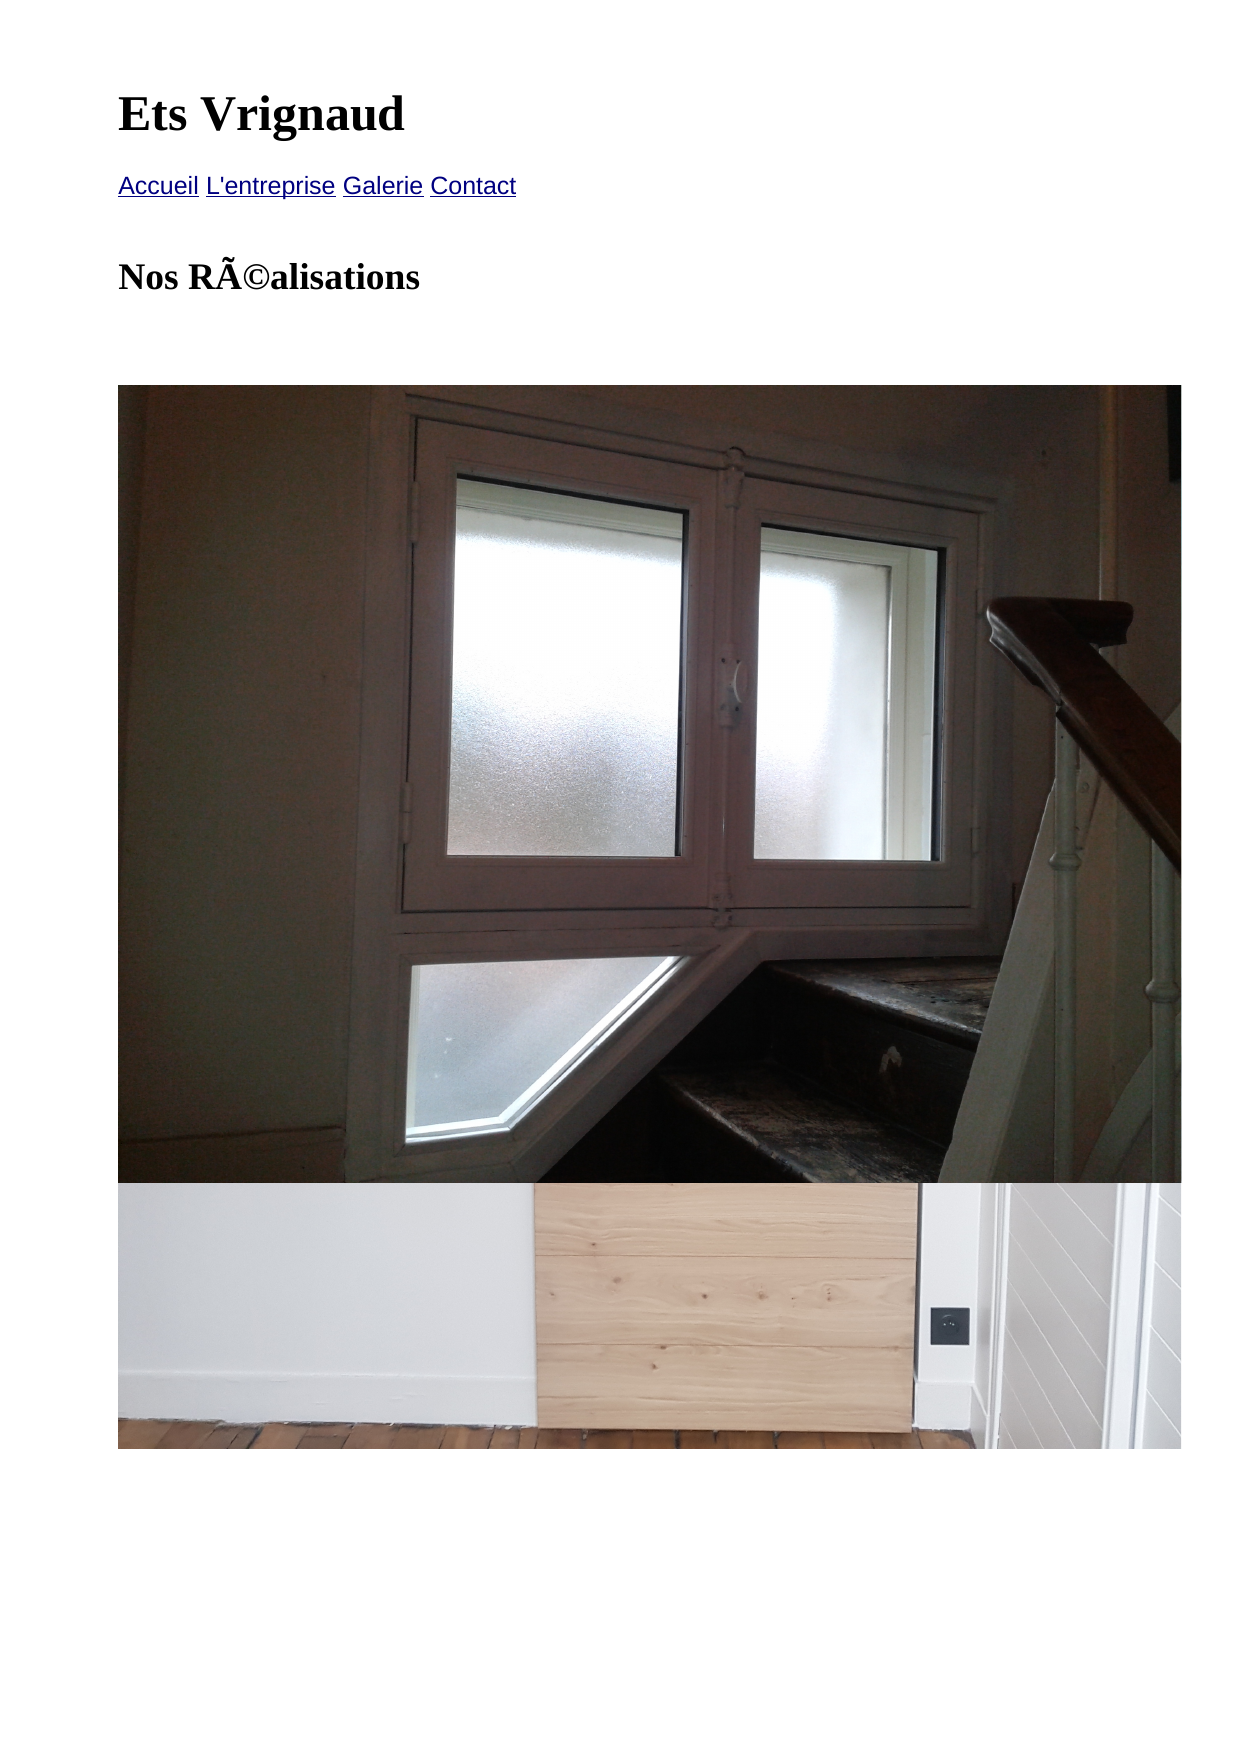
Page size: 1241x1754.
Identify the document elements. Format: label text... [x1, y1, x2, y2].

subtitle Ets Vrignaud [118, 84, 1181, 142]
text Accueil L'entreprise Galerie Contact [118, 171, 1181, 200]
subtitle Nos RÃ©alisations [118, 254, 1181, 297]
picture [118, 385, 1182, 1449]
